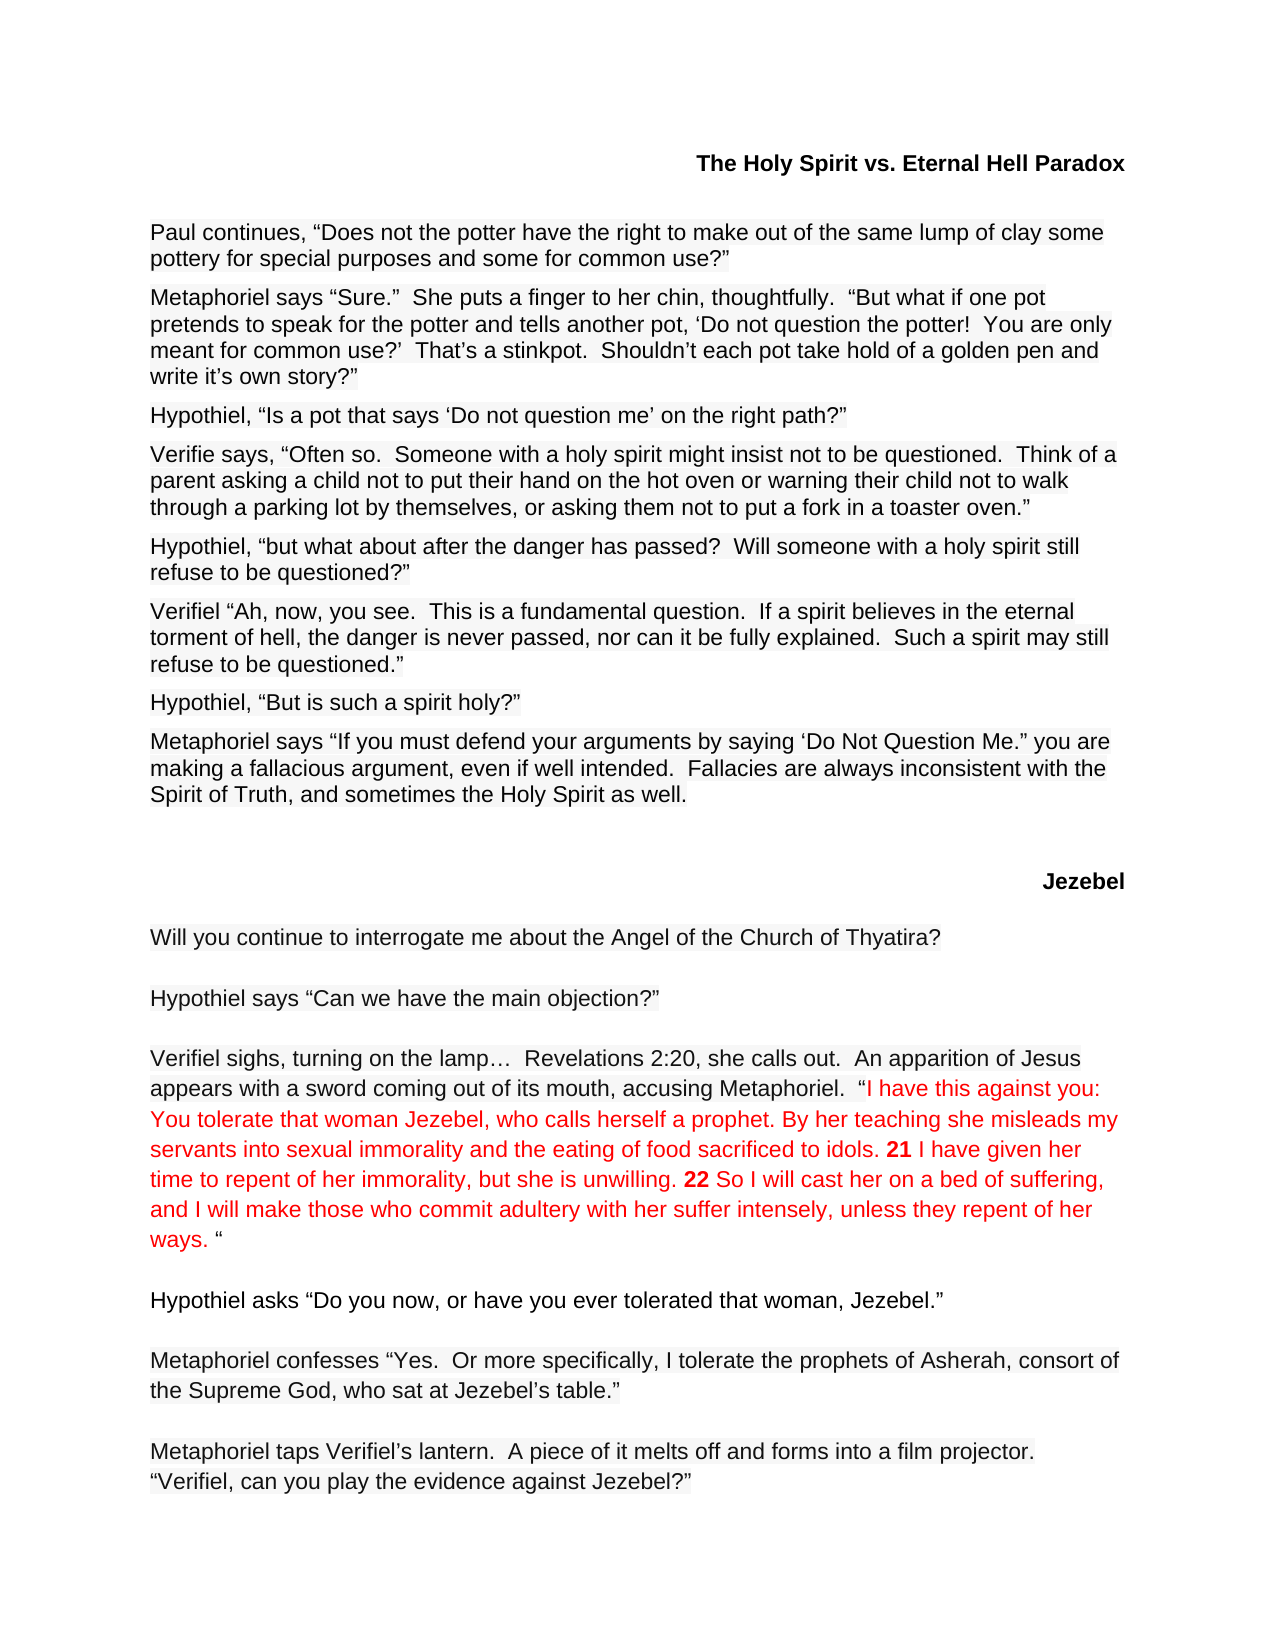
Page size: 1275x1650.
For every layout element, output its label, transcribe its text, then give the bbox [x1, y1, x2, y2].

text Verifiel sighs, turning on the lamp… Revelations 2:20, she calls out. An apparition of Jesus appears with a sword coming out of its mouth, accusing Metaphoriel. “I have this against you: You tolerate that woman Jezebel, who calls herself a prophet. By her teaching she misleads my servants into sexual immorality and the eating of food sacrificed to idols. 21 I have given her time to repent of her immorality, but she is unwilling. 22 So I will cast her on a bed of suffering, and I will make those who commit adultery with her suffer intensely, unless they repent of her ways. “ [150, 1045, 1125, 1253]
text Hypothiel, “But is such a spirit holy?” [150, 689, 1125, 716]
text Hypothiel says “Can we have the main objection?” [150, 985, 1125, 1011]
text Hypothiel, “Is a pot that says ‘Do not question me’ on the right path?” [150, 402, 1125, 428]
subtitle The Holy Spirit vs. Eternal Hell Paradox [150, 150, 1125, 176]
text Hypothiel, “but what about after the danger has passed? Will someone with a holy spirit still refuse to be questioned?” [150, 533, 1125, 585]
text Metaphoriel says “If you must defend your arguments by saying ‘Do Not Question Me.” you are making a fallacious argument, even if well intended. Fallacies are always inconsistent with the Spirit of Truth, and sometimes the Holy Spirit as well. [150, 728, 1125, 807]
text Hypothiel asks “Do you now, or have you ever tolerated that woman, Jezebel.” [150, 1287, 1125, 1313]
text Paul continues, “Does not the potter have the right to make out of the same lump of clay some pottery for special purposes and some for common use?” [150, 219, 1125, 272]
text Verifie says, “Often so. Someone with a holy spirit might insist not to be questioned. Think of a parent asking a child not to put their hand on the hot oven or warning their child not to walk through a parking lot by themselves, or asking them not to put a fork in a toaster oven.” [150, 441, 1125, 520]
text Metaphoriel says “Sure.” She puts a finger to her chin, thoughtfully. “But what if one pot pretends to speak for the potter and tells another pot, ‘Do not question the potter! You are only meant for common use?’ That’s a stinkpot. Shouldn’t each pot take hold of a golden pen and write it’s own story?” [150, 284, 1125, 390]
subtitle Jezebel [150, 868, 1125, 894]
text Metaphoriel confesses “Yes. Or more specifically, I tolerate the prophets of Asherah, consort of the Supreme God, who sat at Jezebel’s table.” [150, 1347, 1125, 1404]
text Metaphoriel taps Verifiel’s lantern. A piece of it melts off and forms into a film projector. “Verifiel, can you play the evidence against Jezebel?” [150, 1438, 1125, 1494]
text Will you continue to interrogate me about the Angel of the Church of Thyatira? [150, 924, 1125, 951]
text Verifiel “Ah, now, you see. This is a fundamental question. If a spirit believes in the eternal torment of hell, the danger is never passed, nor can it be fully explained. Such a spirit may still refuse to be questioned.” [150, 598, 1125, 677]
